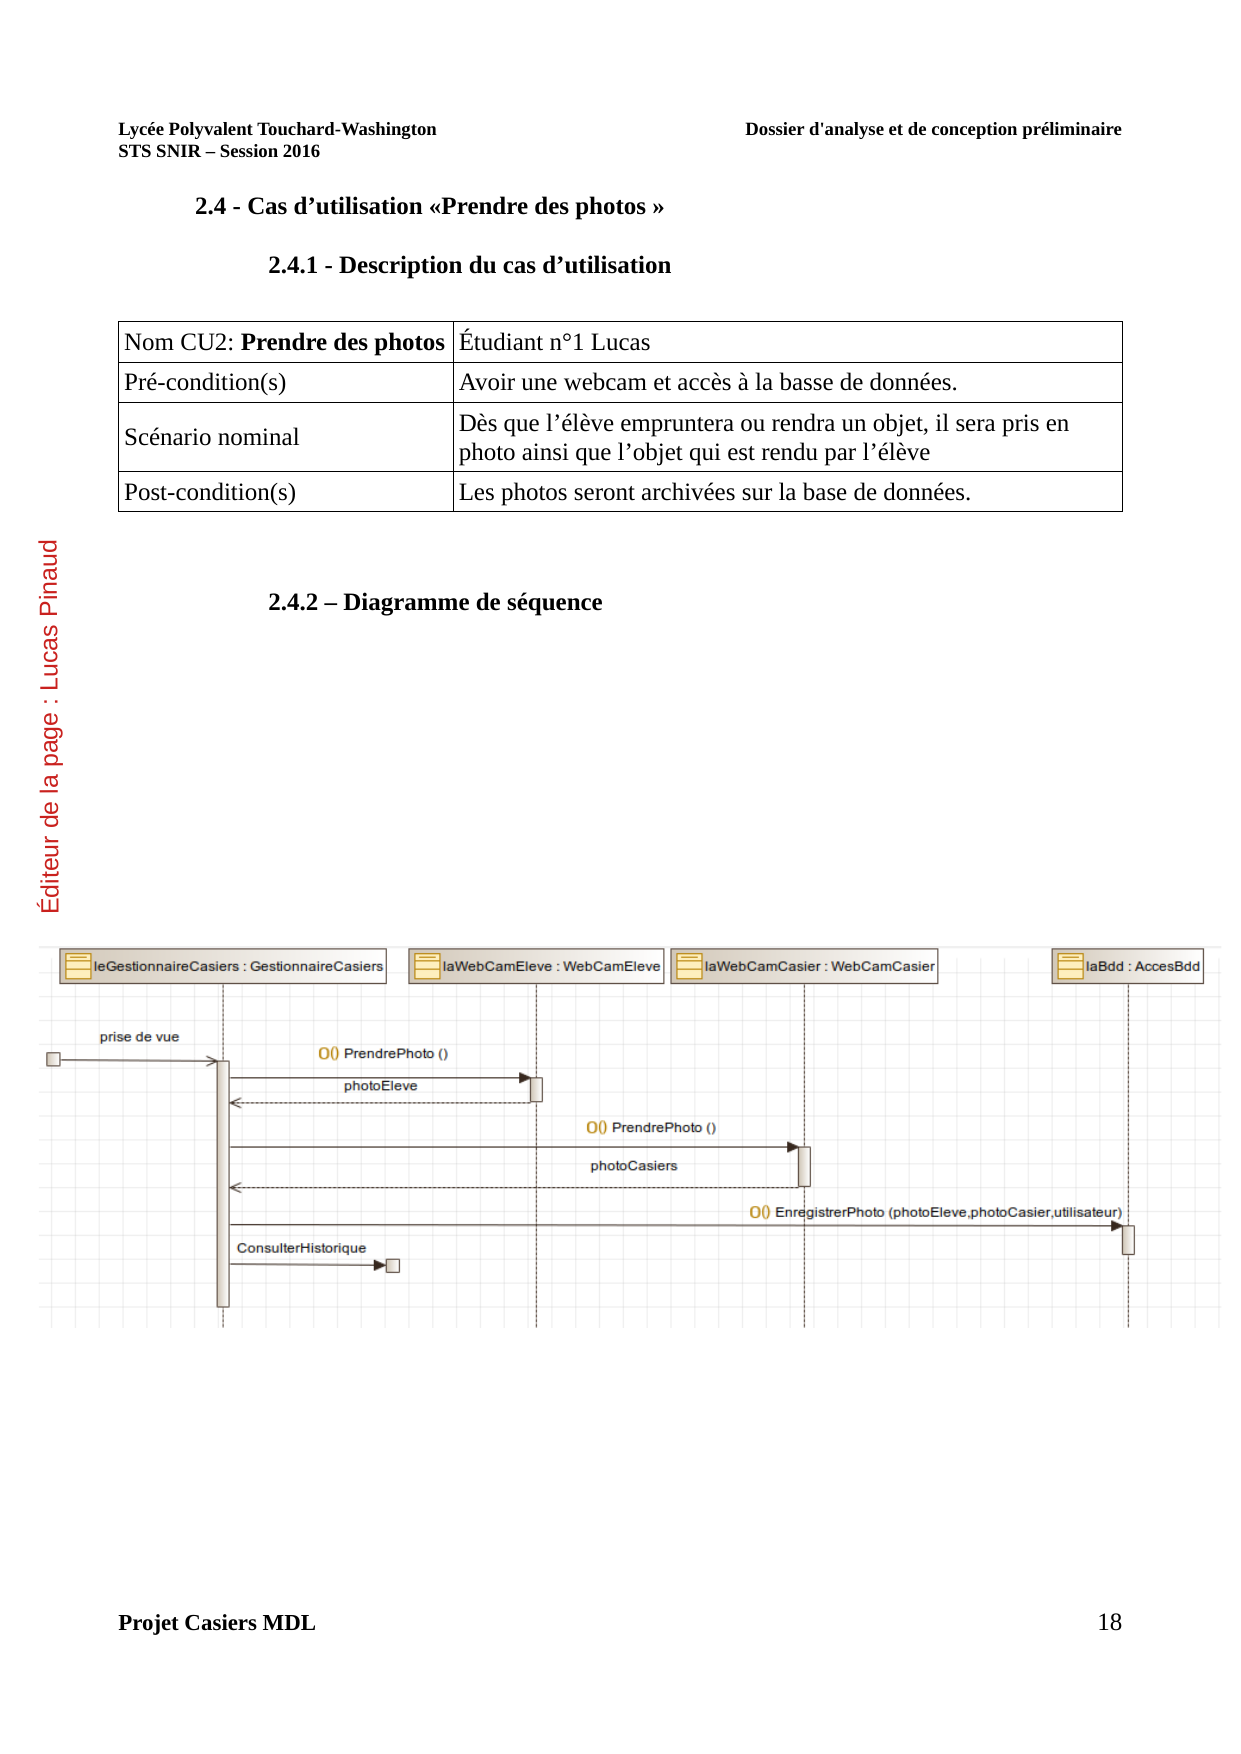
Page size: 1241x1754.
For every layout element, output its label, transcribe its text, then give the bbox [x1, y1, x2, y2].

table_header Nom CU2: Prendre des photos [119, 322, 453, 362]
subtitle 2.4 - Cas d’utilisation «Prendre des photos » [195, 191, 1122, 219]
table_cell Dès que l’élève empruntera ou rendra un objet, il sera pris en photo ainsi que l’objet qui est rendu par l’élève [454, 403, 1122, 471]
table_cell Les photos seront archivées sur la base de données. [454, 472, 1122, 511]
subtitle 2.4.1 - Description du cas d’utilisation [118, 247, 1122, 280]
table_cell Scénario nominal [119, 403, 453, 471]
table_header Étudiant n°1 Lucas [454, 322, 1122, 362]
subtitle 2.4.2 – Diagramme de séquence [118, 583, 1122, 617]
table_cell Pré-condition(s) [119, 363, 453, 402]
table_cell Avoir une webcam et accès à la basse de données. [454, 363, 1122, 402]
table_cell Post-condition(s) [119, 472, 453, 511]
picture [38, 946, 1222, 1328]
